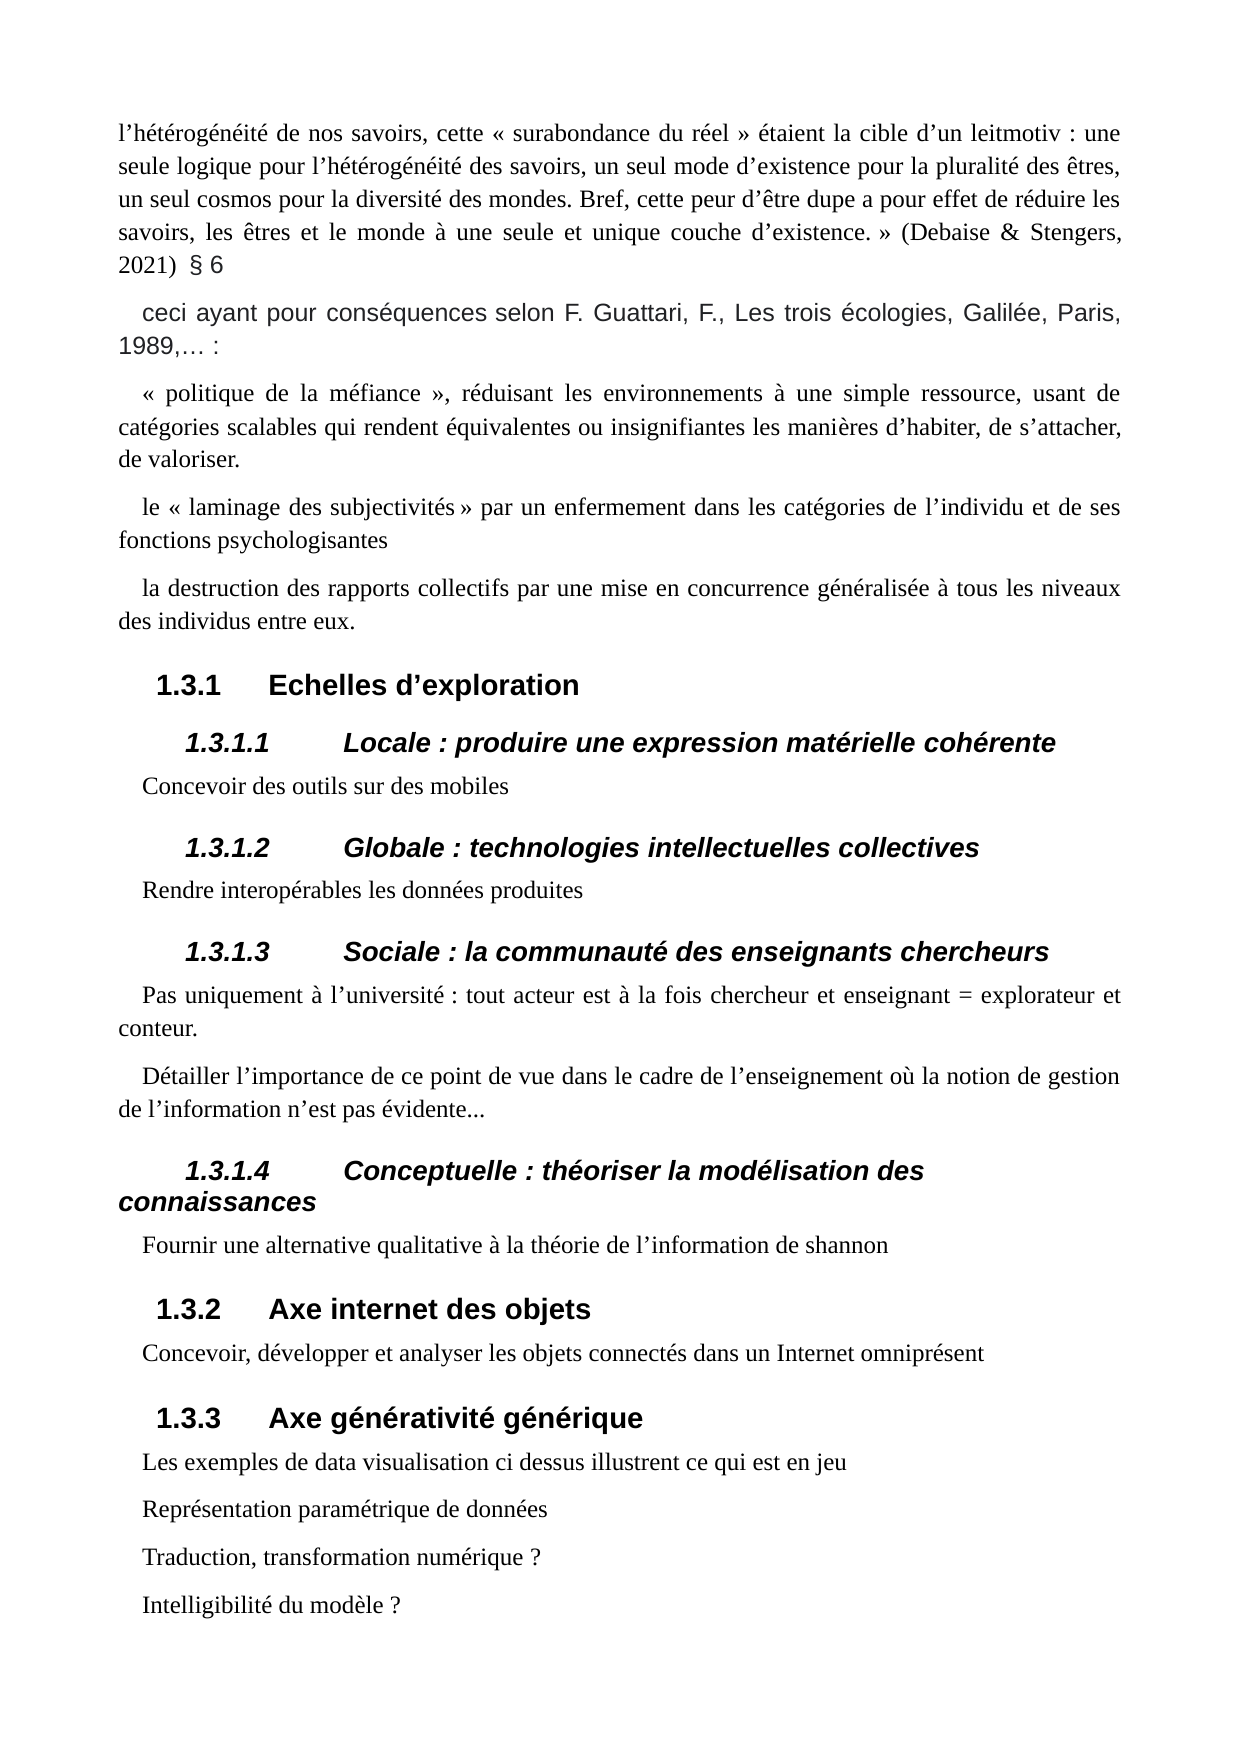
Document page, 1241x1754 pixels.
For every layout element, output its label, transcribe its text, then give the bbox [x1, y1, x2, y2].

subtitle Echelles d’exploration [118, 668, 1122, 702]
text le « laminage des subjectivités » par un enfermement dans les catégories de l’individu et de ses fonctions psychologisantes [118, 492, 1122, 554]
text l’hétérogénéité de nos savoirs, cette « surabondance du réel » étaient la cible d’un leitmotiv : une seule logique pour l’hétérogénéité des savoirs, un seul mode d’existence pour la pluralité des êtres, un seul cosmos pour la diversité des mondes. Bref, cette peur d’être dupe a pour effet de réduire les savoirs, les êtres et le monde à une seule et unique couche d’existence. » (Debaise & Stengers, 2021) § 6 [118, 118, 1122, 279]
text Concevoir des outils sur des mobiles [118, 771, 1122, 800]
subtitle Axe générativité générique [118, 1401, 1122, 1434]
text « politique de la méfiance », réduisant les environnements à une simple ressource, usant de catégories scalables qui rendent équivalentes ou insignifiantes les manières d’habiter, de s’attacher, de valoriser. [118, 378, 1122, 473]
subtitle Conceptuelle : théoriser la modélisation des connaissances [118, 1154, 1122, 1218]
subtitle Axe internet des objets [118, 1292, 1122, 1326]
subtitle Globale : technologies intellectuelles collectives [118, 831, 1122, 863]
text Intelligibilité du modèle ? [118, 1590, 1122, 1618]
subtitle Sociale : la communauté des enseignants chercheurs [118, 936, 1122, 968]
text Rendre interopérables les données produites [118, 876, 1122, 904]
text la destruction des rapports collectifs par une mise en concurrence généralisée à tous les niveaux des individus entre eux. [118, 573, 1122, 634]
text Les exemples de data visualisation ci dessus illustrent ce qui est en jeu [118, 1447, 1122, 1476]
text Traduction, transformation numérique ? [118, 1542, 1122, 1571]
subtitle Locale : produire une expression matérielle cohérente [118, 727, 1122, 759]
text Détailler l’importance de ce point de vue dans le cadre de l’enseignement où la notion de gestion de l’information n’est pas évidente... [118, 1061, 1122, 1122]
text Pas uniquement à l’université : tout acteur est à la fois chercheur et enseignant = explorateur et conteur. [118, 980, 1122, 1042]
text Fournir une alternative qualitative à la théorie de l’information de shannon [118, 1230, 1122, 1259]
text Représentation paramétrique de données [118, 1494, 1122, 1523]
text ceci ayant pour conséquences selon F. Guattari, F., Les trois écologies, Galilée, Paris, 1989,… : [118, 298, 1122, 360]
text Concevoir, développer et analyser les objets connectés dans un Internet omniprésent [118, 1338, 1122, 1367]
